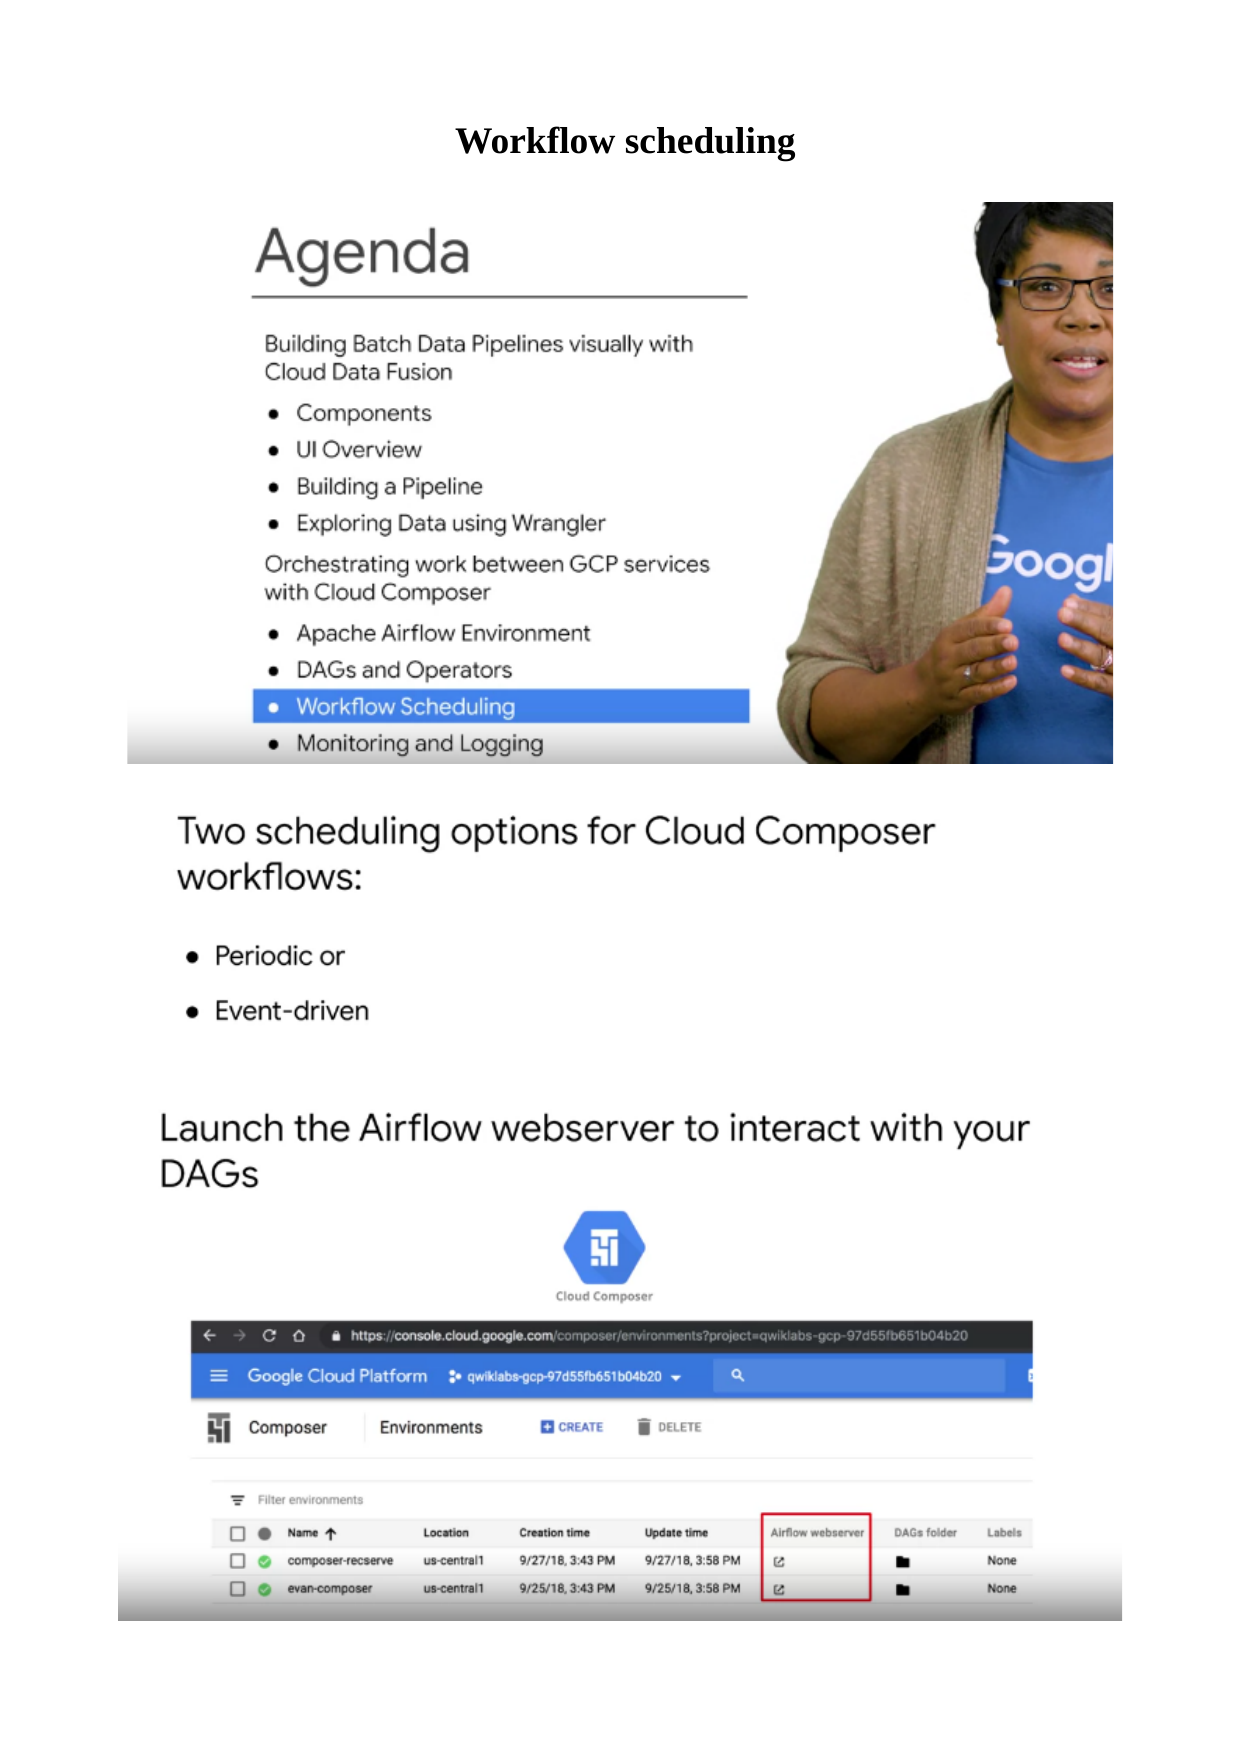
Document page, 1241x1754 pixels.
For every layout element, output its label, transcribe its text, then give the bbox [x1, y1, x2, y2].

picture [118, 792, 1123, 1066]
picture [118, 1093, 1123, 1621]
subtitle Workflow scheduling [118, 118, 1122, 161]
picture [127, 202, 1114, 764]
